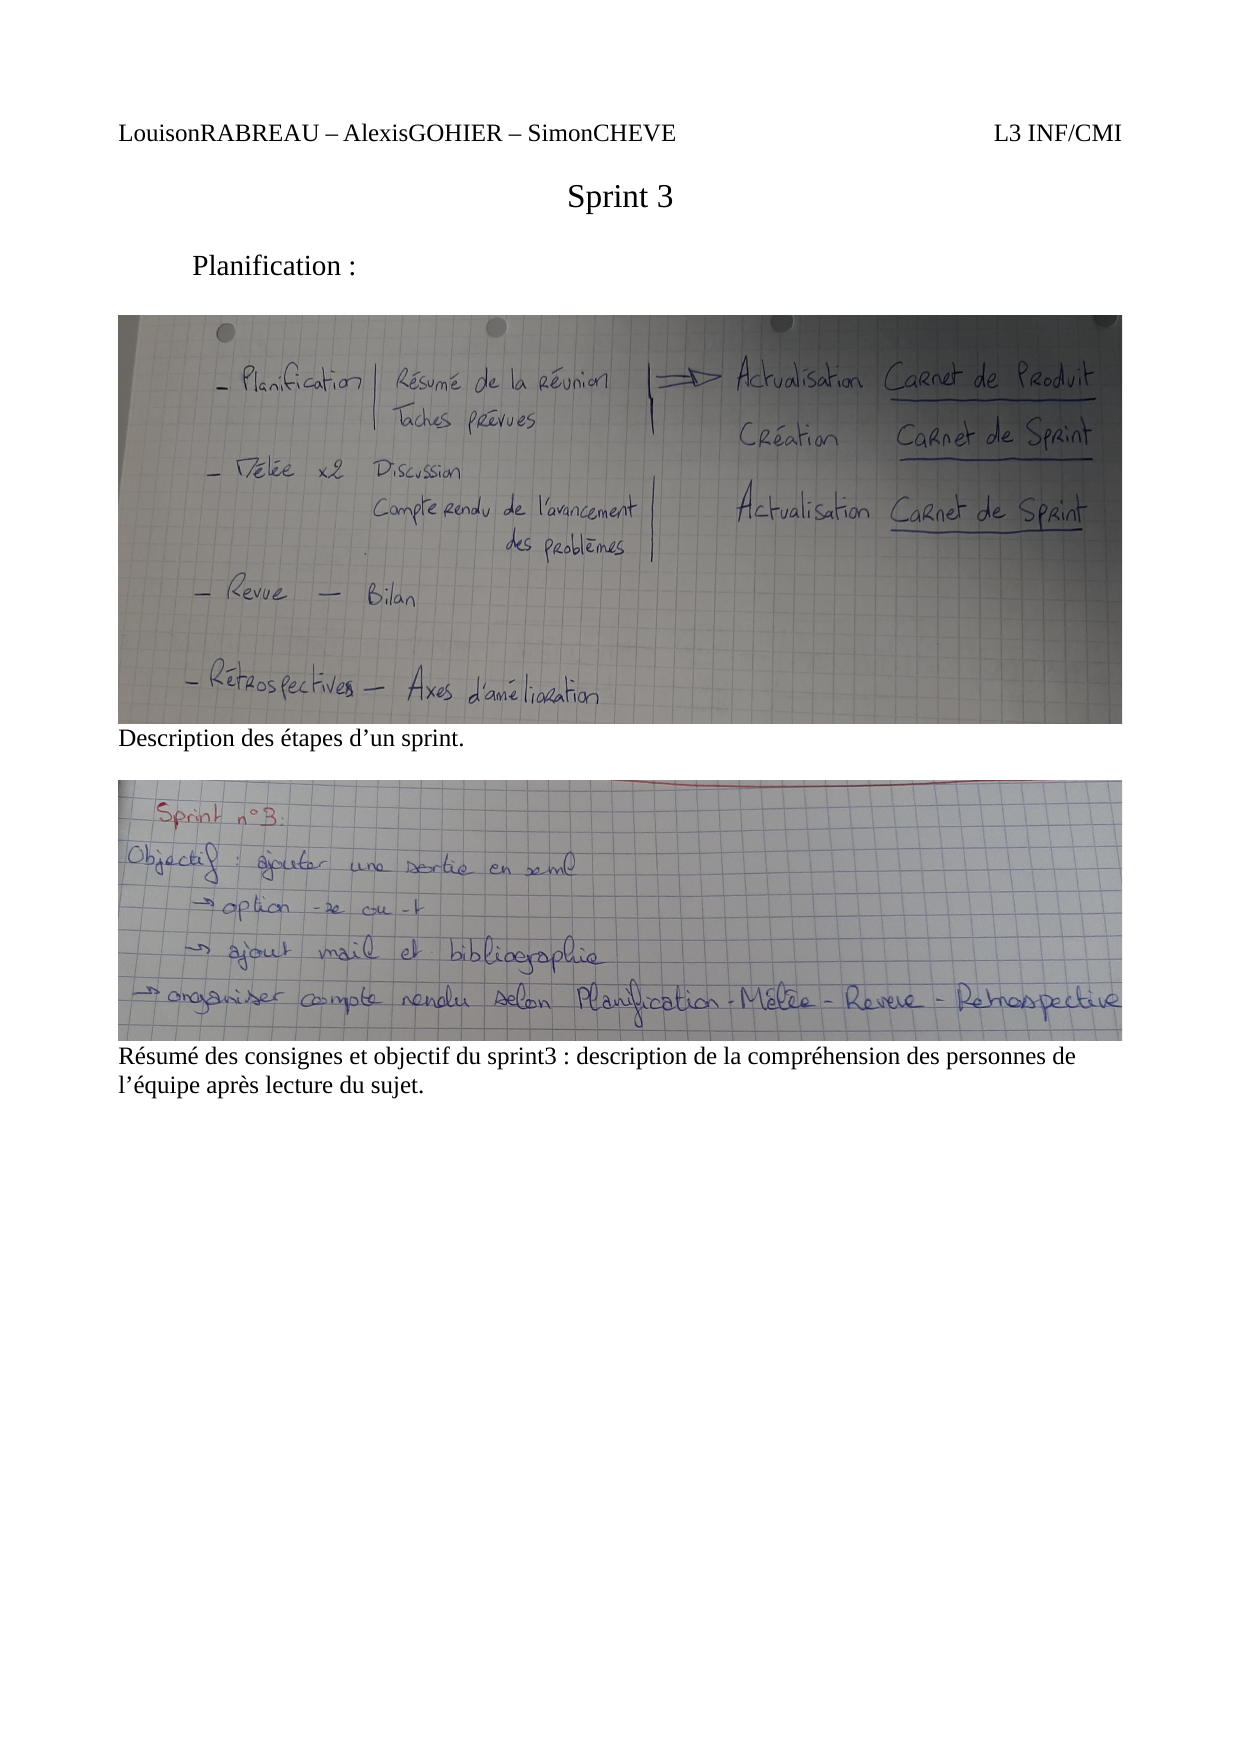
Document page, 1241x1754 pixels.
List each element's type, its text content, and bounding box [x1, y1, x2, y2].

picture [118, 315, 1123, 724]
text Planification : [118, 248, 1122, 282]
text Résumé des consignes et objectif du sprint3 : description de la compréhension des personnes de l’équipe après lecture du sujet. [118, 1041, 1122, 1098]
text Description des étapes d’un sprint. [118, 724, 1122, 752]
text Sprint 3 [118, 176, 1122, 215]
picture [118, 780, 1123, 1041]
